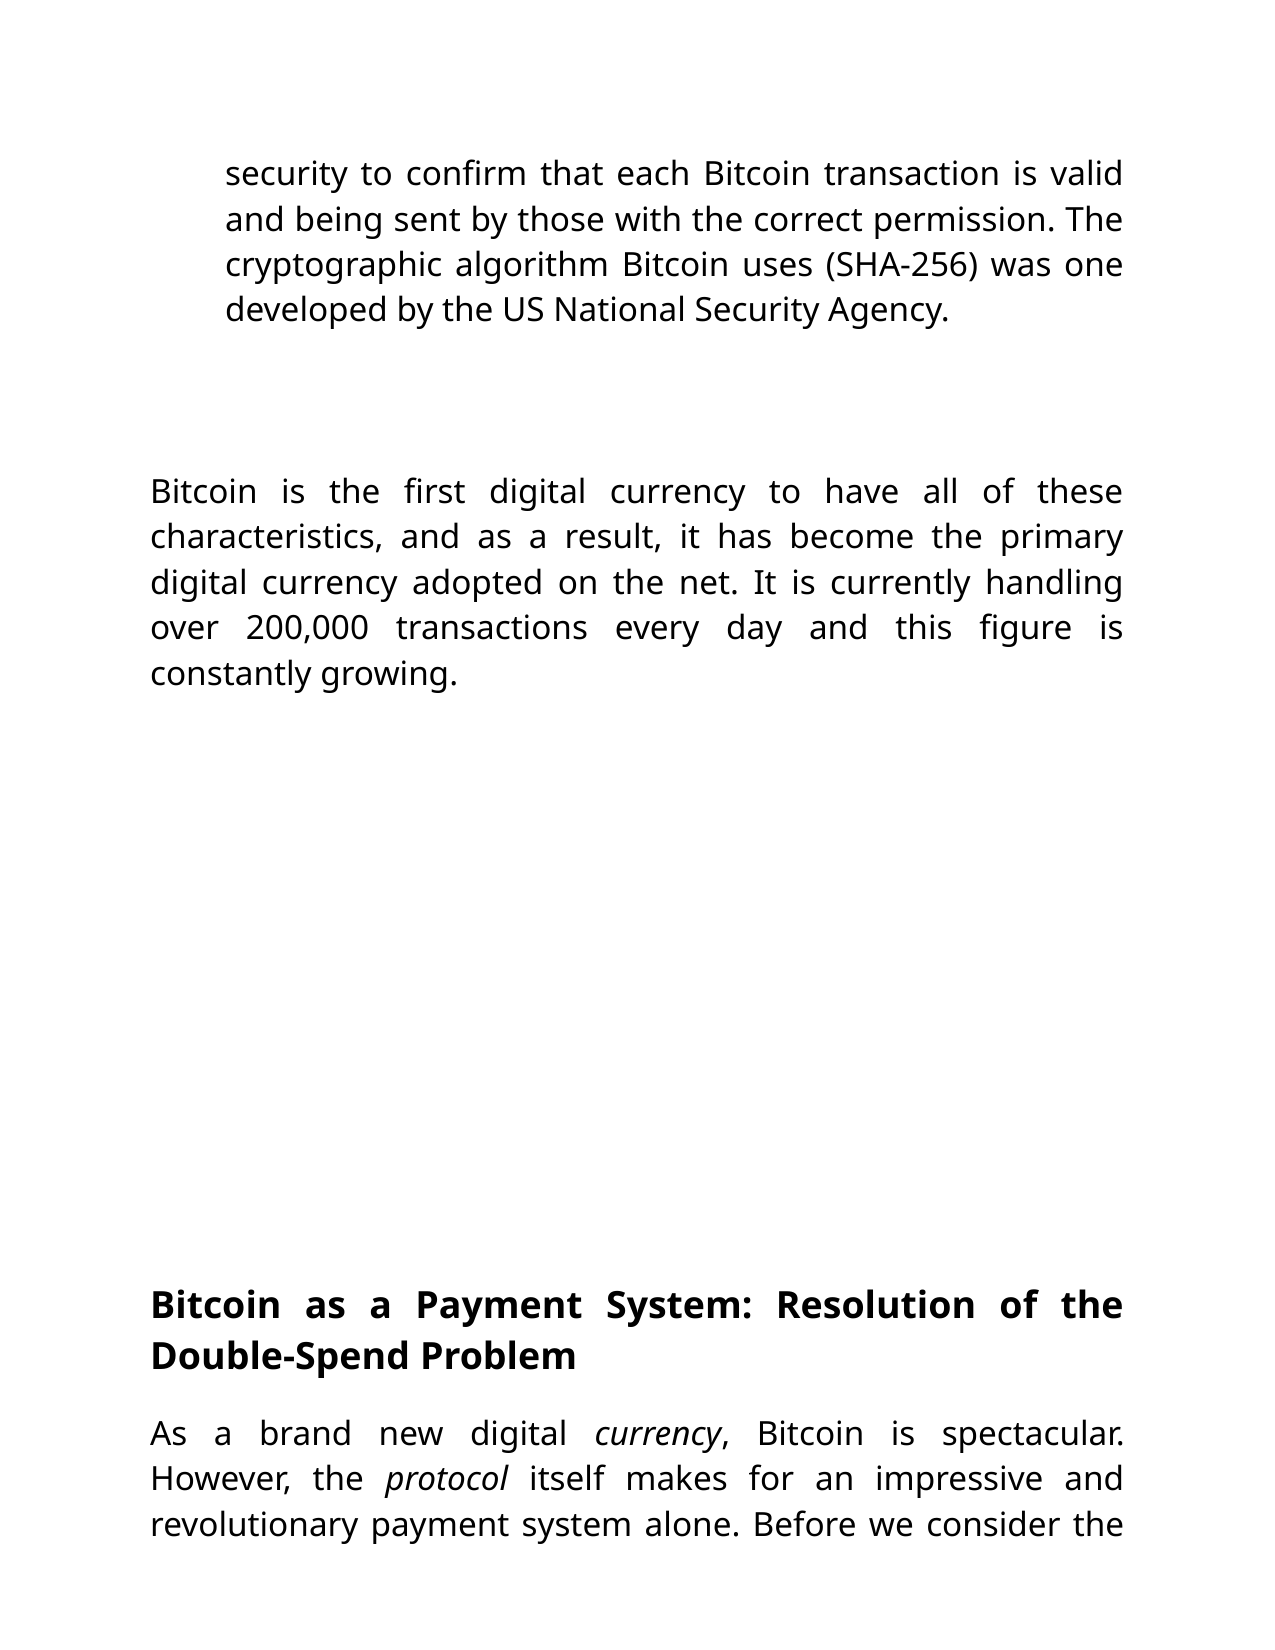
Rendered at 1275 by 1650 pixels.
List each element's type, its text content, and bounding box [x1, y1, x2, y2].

list security to confirm that each Bitcoin transaction is valid and being sent by those with the correct permission. The cryptographic algorithm Bitcoin uses (SHA-256) was one developed by the US National Security Agency. [187, 150, 1125, 332]
text As a brand new digital currency, Bitcoin is spectacular. However, the protocol itself makes for an impressive and revolutionary payment system alone. Before we consider the [150, 1409, 1125, 1546]
text Bitcoin is the first digital currency to have all of these characteristics, and as a result, it has become the primary digital currency adopted on the net. It is currently handling over 200,000 transactions every day and this figure is constantly growing. [150, 468, 1125, 695]
subtitle Bitcoin as a Payment System: Resolution of the Double-Spend Problem [150, 1278, 1125, 1380]
